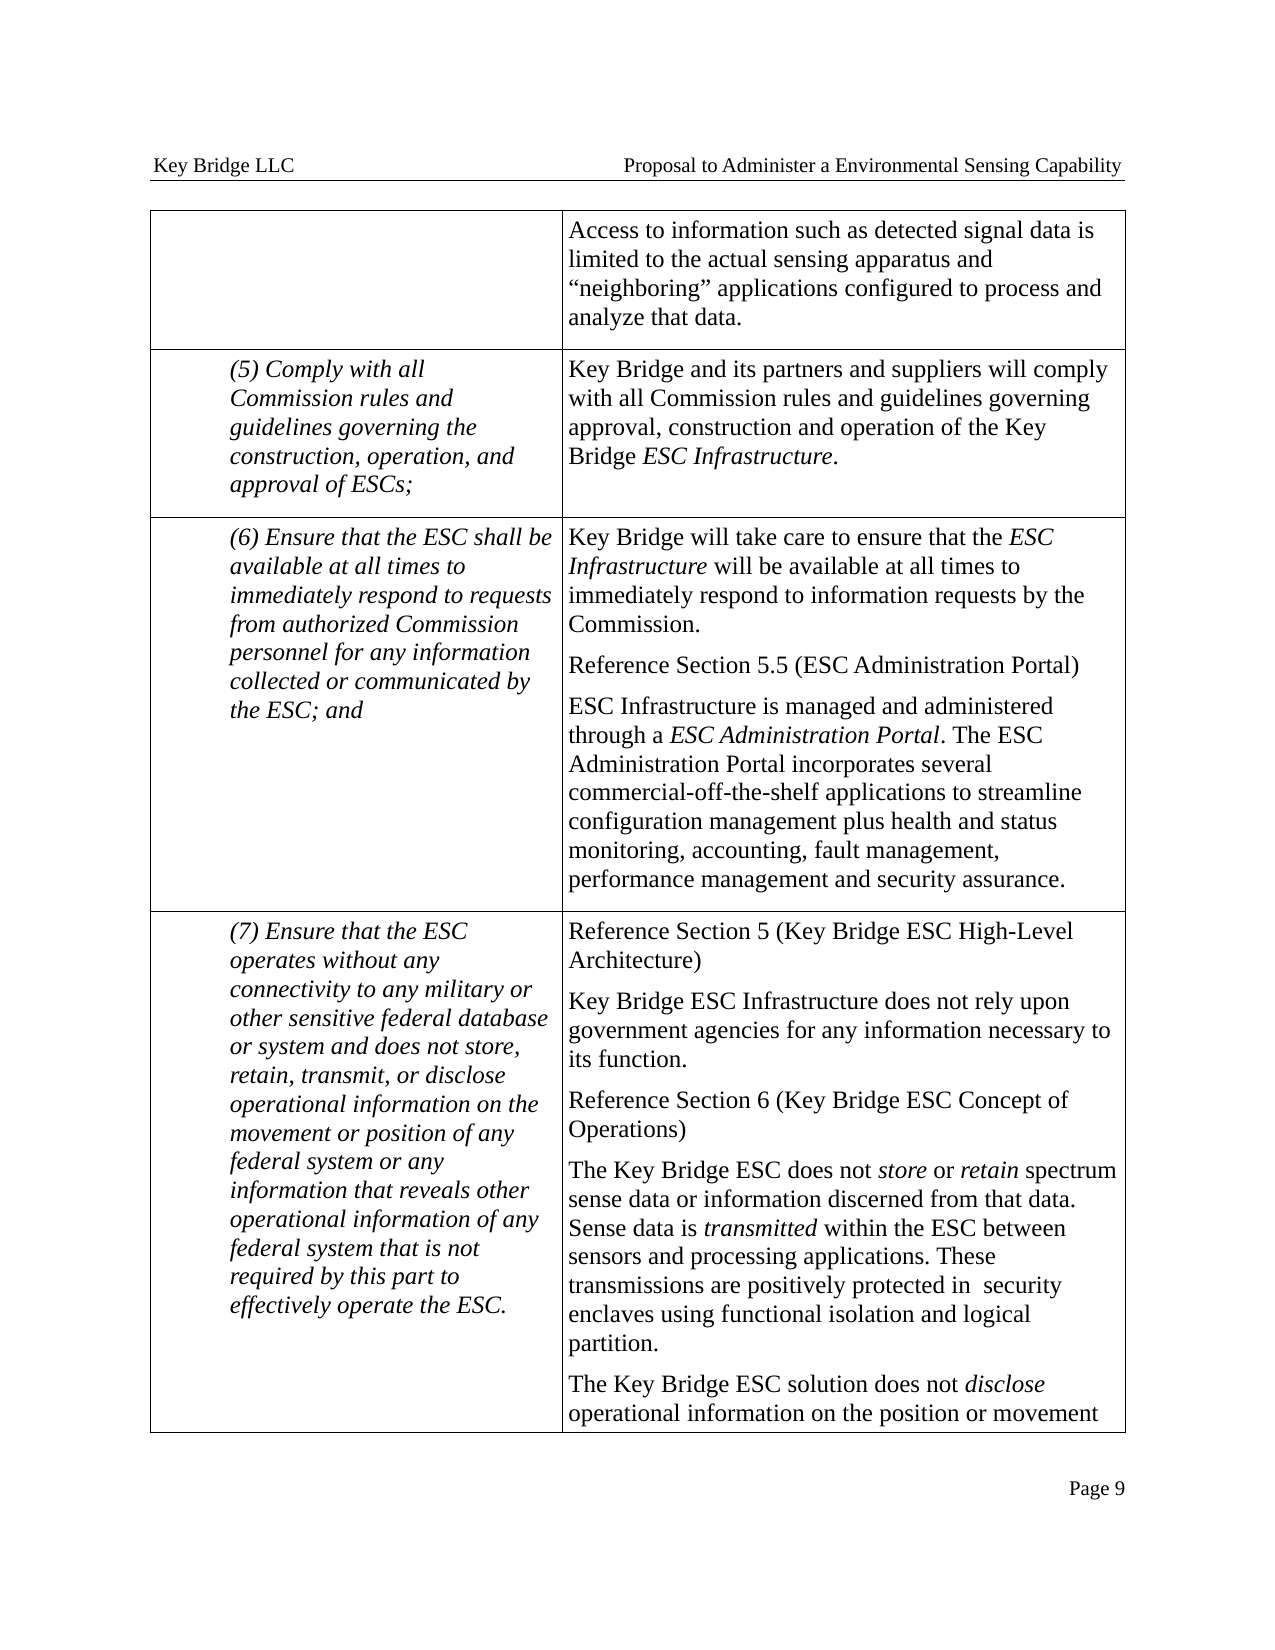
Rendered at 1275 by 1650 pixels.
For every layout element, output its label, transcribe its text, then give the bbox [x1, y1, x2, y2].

table_cell [151, 211, 562, 349]
table_cell Reference Section 5 (Key Bridge ESC High-Level Architecture) Key Bridge ESC Infrastructure does not rely upon government agencies for any information necessary to its function. Reference Section 6 (Key Bridge ESC Concept of Operations) The Key Bridge ESC does not store or retain spectrum sense data or information discerned from that data. Sense data is transmitted within the ESC between sensors and processing applications. These transmissions are positively protected in security enclaves using functional isolation and logical partition. The Key Bridge ESC solution does not disclose operational information on the position or movement [563, 912, 1125, 1432]
table_cell Key Bridge and its partners and suppliers will comply with all Commission rules and guidelines governing approval, construction and operation of the Key Bridge ESC Infrastructure. [563, 350, 1125, 517]
table_cell (6) Ensure that the ESC shall be available at all times to immediately respond to requests from authorized Commission personnel for any information collected or communicated by the ESC; and [151, 518, 562, 911]
table_cell (5) Comply with all Commission rules and guidelines governing the construction, operation, and approval of ESCs; [151, 350, 562, 517]
table_cell (7) Ensure that the ESC operates without any connectivity to any military or other sensitive federal database or system and does not store, retain, transmit, or disclose operational information on the movement or position of any federal system or any information that reveals other operational information of any federal system that is not required by this part to effectively operate the ESC. [151, 912, 562, 1432]
table_cell Key Bridge will take care to ensure that the ESC Infrastructure will be available at all times to immediately respond to information requests by the Commission. Reference Section 5.5 (ESC Administration Portal) ESC Infrastructure is managed and administered through a ESC Administration Portal. The ESC Administration Portal incorporates several commercial-off-the-shelf applications to streamline configuration management plus health and status monitoring, accounting, fault management, performance management and security assurance. [563, 518, 1125, 911]
table_cell Access to information such as detected signal data is limited to the actual sensing apparatus and “neighboring” applications configured to process and analyze that data. [563, 211, 1125, 349]
